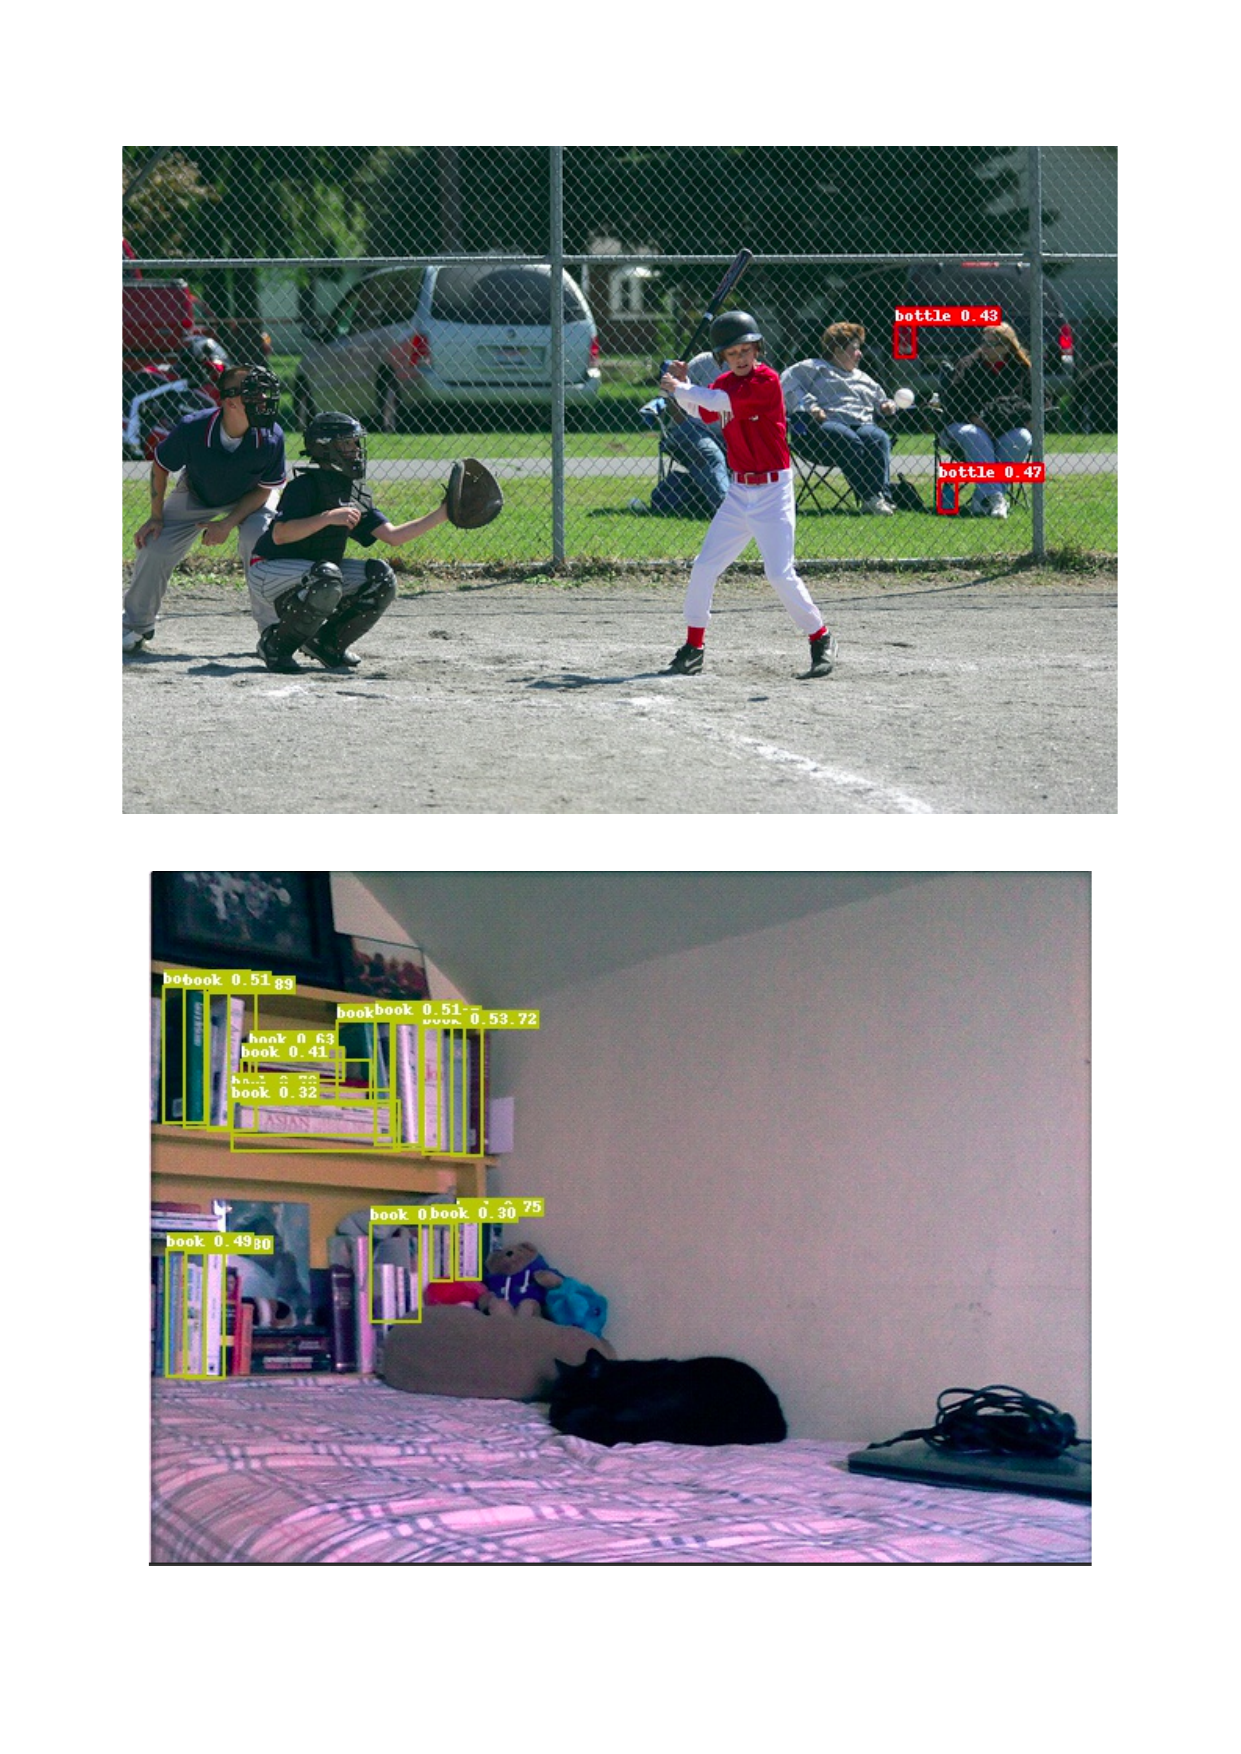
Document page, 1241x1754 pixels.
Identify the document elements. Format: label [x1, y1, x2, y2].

picture [122, 146, 1118, 814]
picture [148, 871, 1092, 1566]
